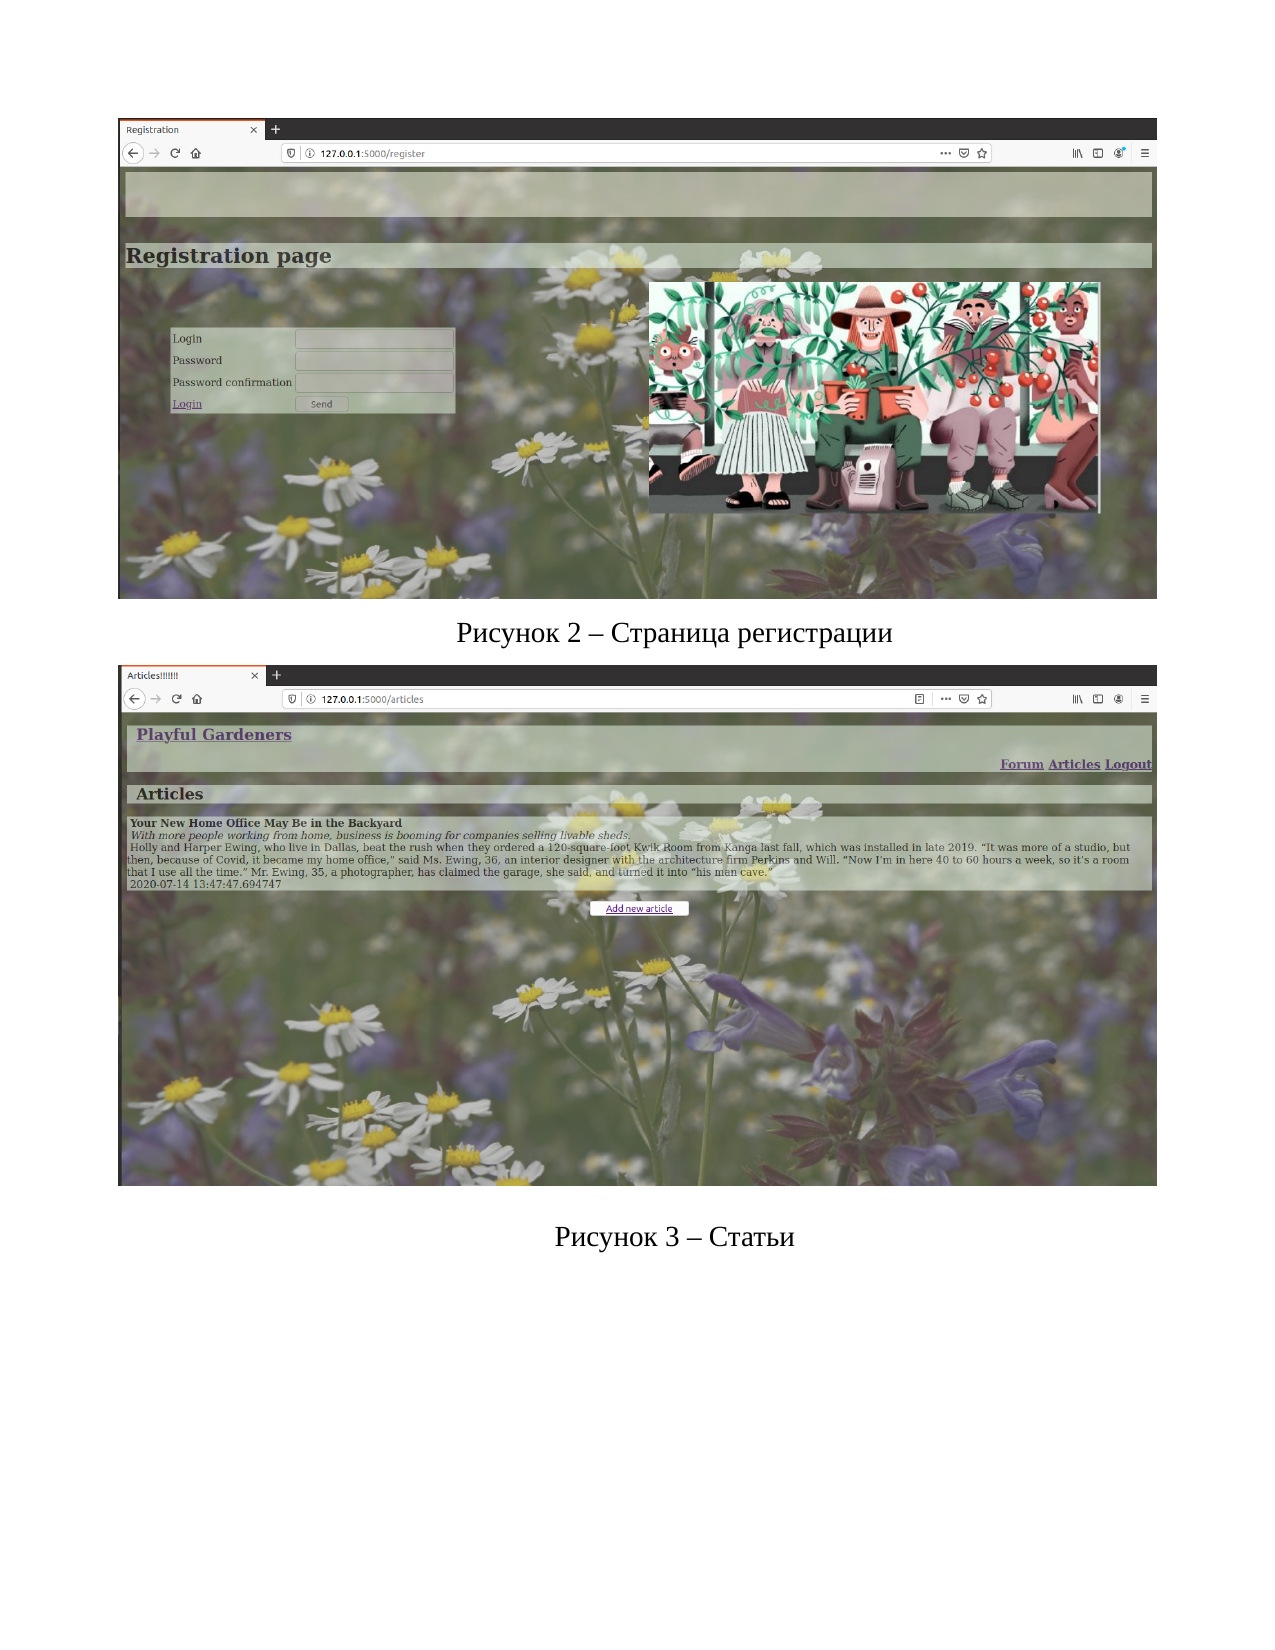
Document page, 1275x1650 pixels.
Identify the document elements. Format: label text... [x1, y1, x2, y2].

picture [118, 665, 1157, 1186]
text Рисунок 3 ‒ Статьи [118, 1186, 1157, 1252]
picture [118, 118, 1157, 599]
text Рисунок 2 ‒ Страница регистрации [118, 599, 1157, 649]
